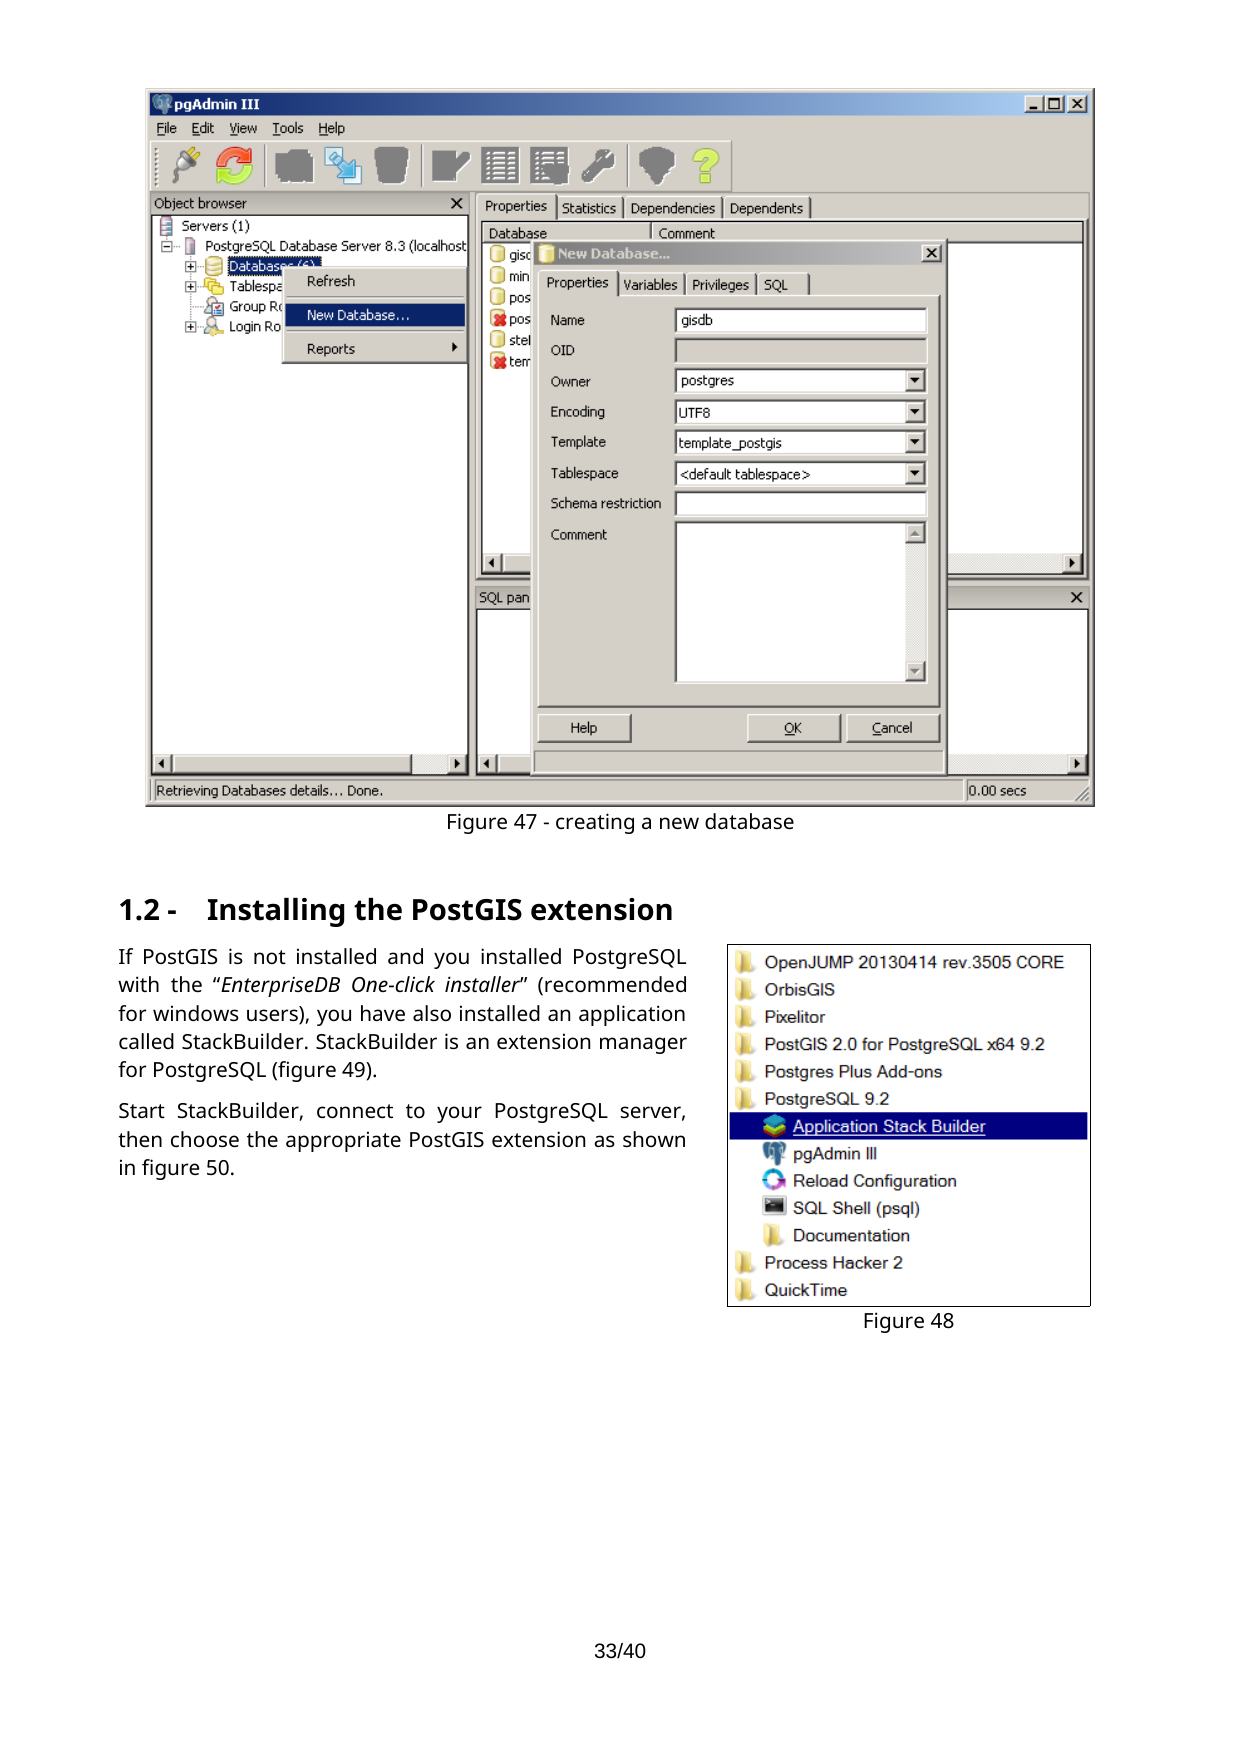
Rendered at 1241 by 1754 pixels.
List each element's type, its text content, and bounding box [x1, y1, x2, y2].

text Start StackBuilder, connect to your PostgreSQL server, then choose the appropriate PostGIS extension as shown in figure 50. [118, 1096, 705, 1182]
text If PostGIS is not installed and you installed PostgreSQL with the “EnterpriseDB One-click installer” (recommended for windows users), you have also installed an application called StackBuilder. StackBuilder is an extension manager for PostgreSQL (figure 49). [118, 934, 1122, 1084]
text Figure 48 [705, 947, 1112, 1334]
picture [145, 88, 1095, 807]
text Figure 47 - creating a new database [145, 807, 1095, 836]
text [705, 1334, 1112, 1363]
subtitle Installing the PostGIS extension [118, 889, 1122, 929]
